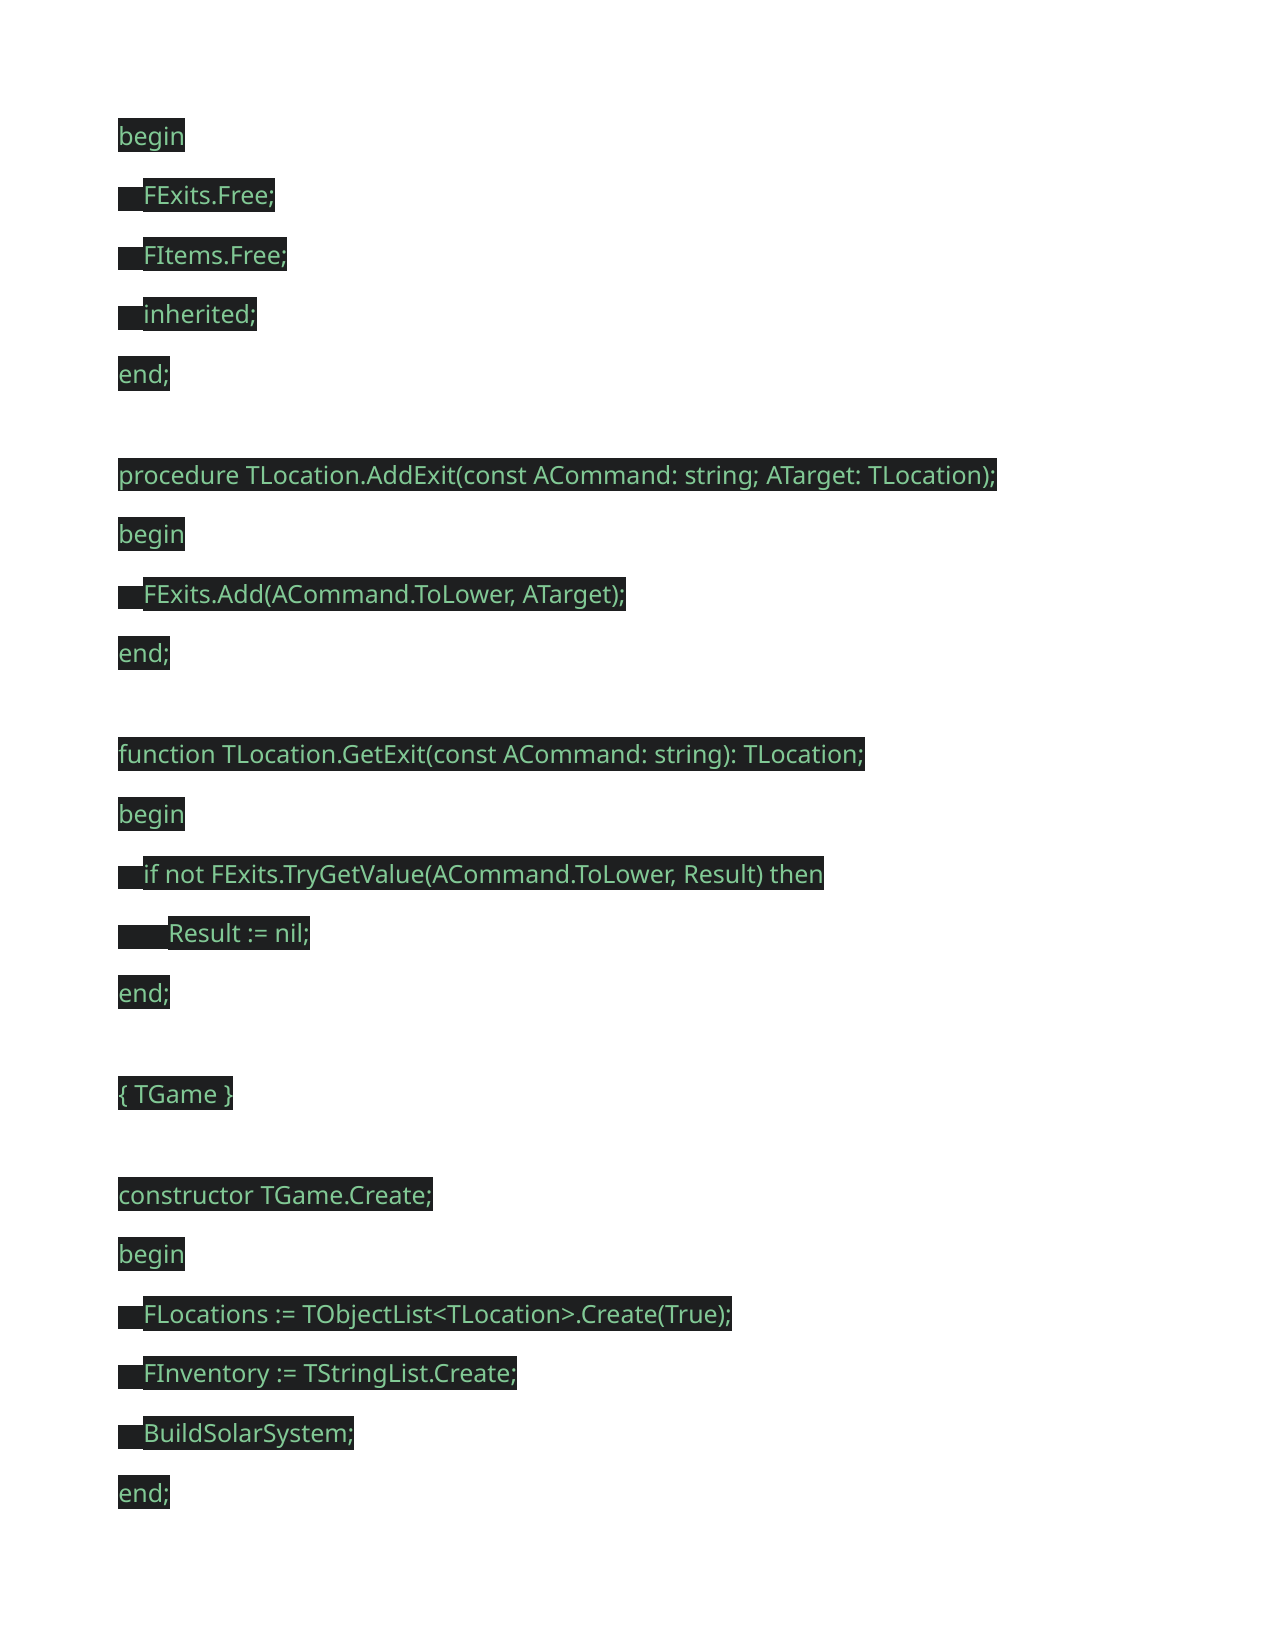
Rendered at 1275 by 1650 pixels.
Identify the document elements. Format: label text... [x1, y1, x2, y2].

text BuildSolarSystem; [118, 1416, 1157, 1450]
text begin [118, 118, 1157, 152]
text begin [118, 517, 1157, 551]
text FInventory := TStringList.Create; [118, 1356, 1157, 1390]
text begin [118, 797, 1157, 831]
text FItems.Free; [118, 237, 1157, 271]
text end; [118, 1475, 1157, 1509]
text FExits.Free; [118, 178, 1157, 212]
text inherited; [118, 297, 1157, 331]
text FLocations := TObjectList<TLocation>.Create(True); [118, 1296, 1157, 1331]
text begin [118, 1237, 1157, 1271]
text FExits.Add(ACommand.ToLower, ATarget); [118, 577, 1157, 611]
text end; [118, 636, 1157, 670]
text end; [118, 356, 1157, 391]
text constructor TGame.Create; [118, 1177, 1157, 1211]
text if not FExits.TryGetValue(ACommand.ToLower, Result) then [118, 856, 1157, 890]
text end; [118, 975, 1157, 1009]
text { TGame } [118, 1076, 1157, 1110]
text Result := nil; [118, 916, 1157, 950]
text function TLocation.GetExit(const ACommand: string): TLocation; [118, 737, 1157, 771]
text procedure TLocation.AddExit(const ACommand: string; ATarget: TLocation); [118, 457, 1157, 491]
